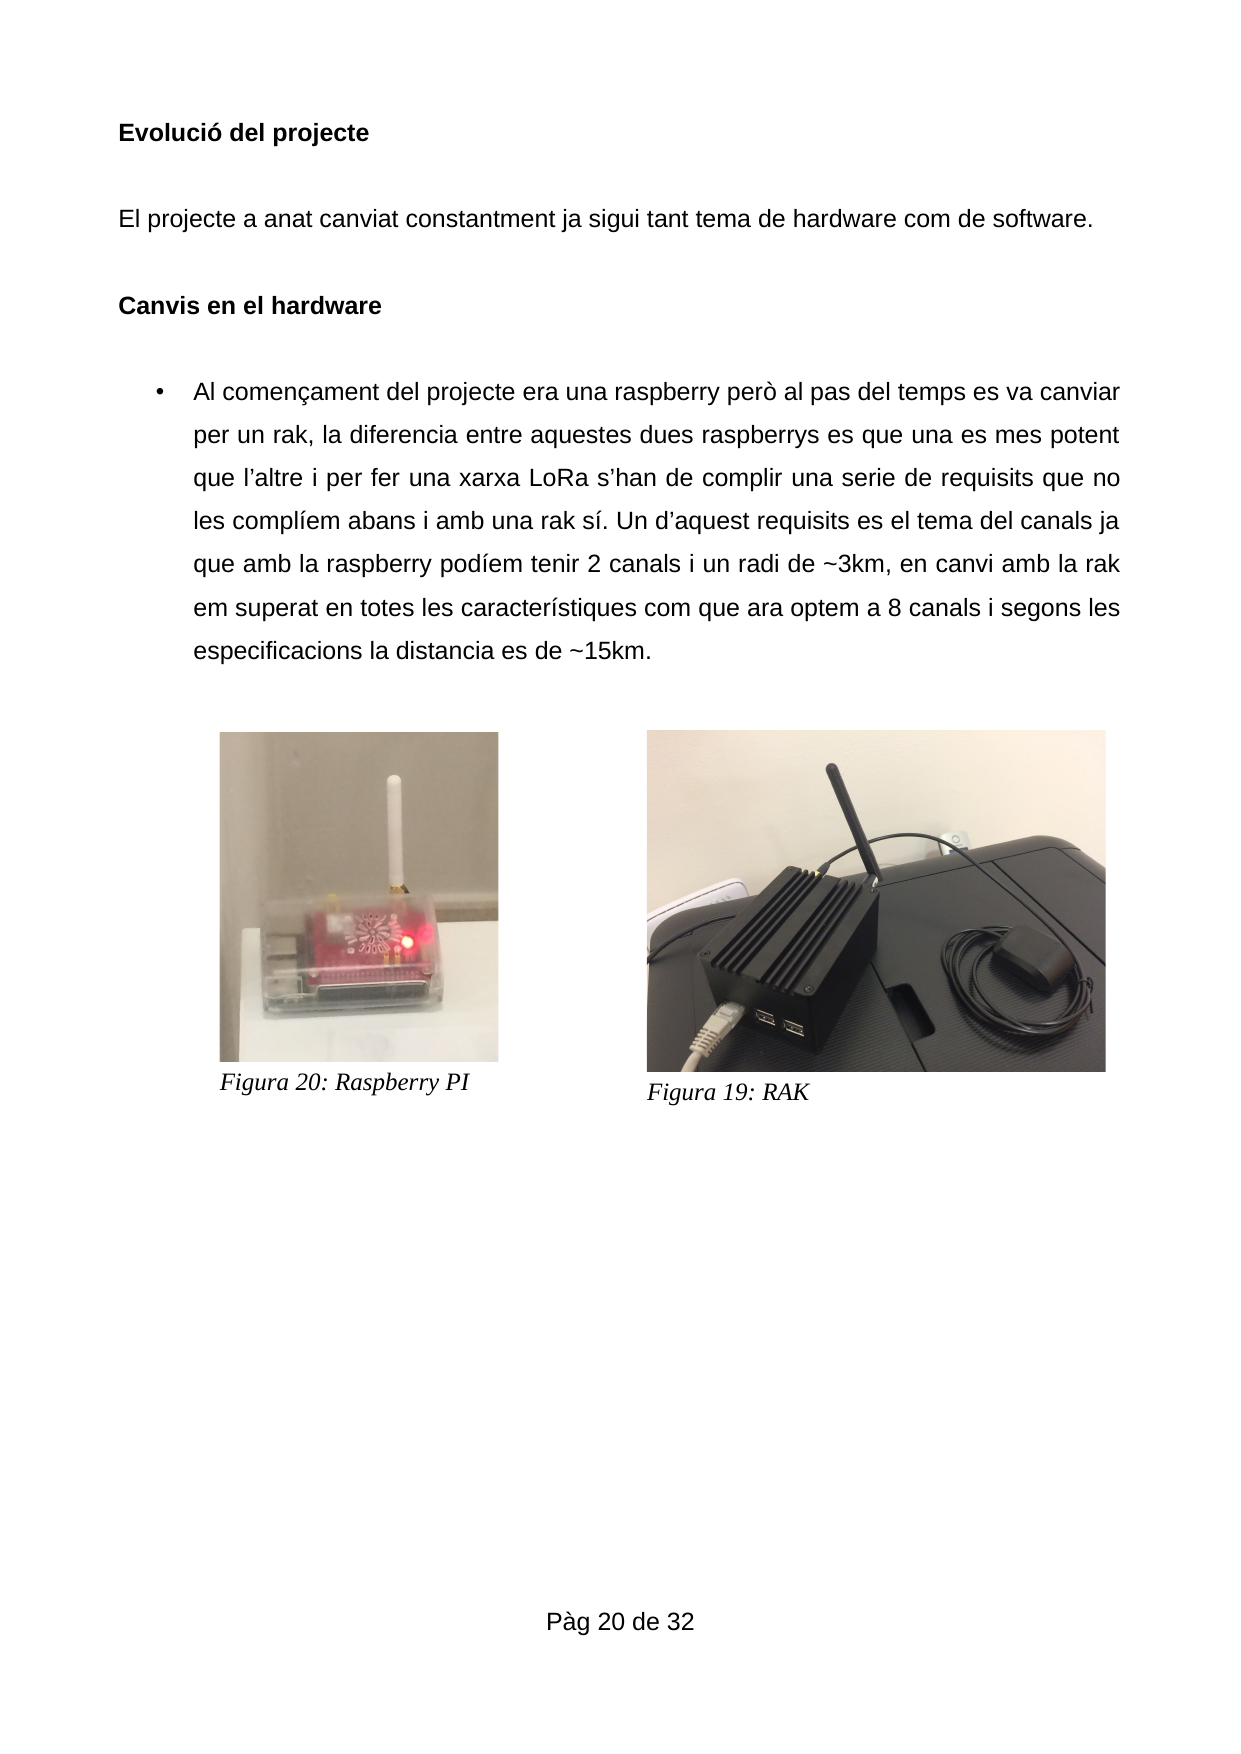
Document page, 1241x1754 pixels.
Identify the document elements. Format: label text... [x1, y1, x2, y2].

list Al començament del projecte era una raspberry però al pas del temps es va canviar per un rak, la diferencia entre aquestes dues raspberrys es que una es mes potent que l’altre i per fer una xarxa LoRa s’han de complir una serie de requisits que no les complíem abans i amb una rak sí. Un d’aquest requisits es el tema del canals ja que amb la raspberry podíem tenir 2 canals i un radi de ~3km, en canvi amb la rak em superat en totes les característiques com que ara optem a 8 canals i segons les especificacions la distancia es de ~15km. [156, 377, 1122, 664]
picture [646, 730, 1106, 1072]
subtitle Evolució del projecte [118, 118, 1122, 147]
text Figura 20: Raspberry PI [219, 1062, 498, 1095]
text El projecte a anat canviat constantment ja sigui tant tema de hardware com de software. [118, 204, 1122, 233]
picture [219, 732, 499, 1062]
text Figura 19: RAK [647, 1072, 1106, 1105]
subtitle Canvis en el hardware [118, 291, 1122, 319]
